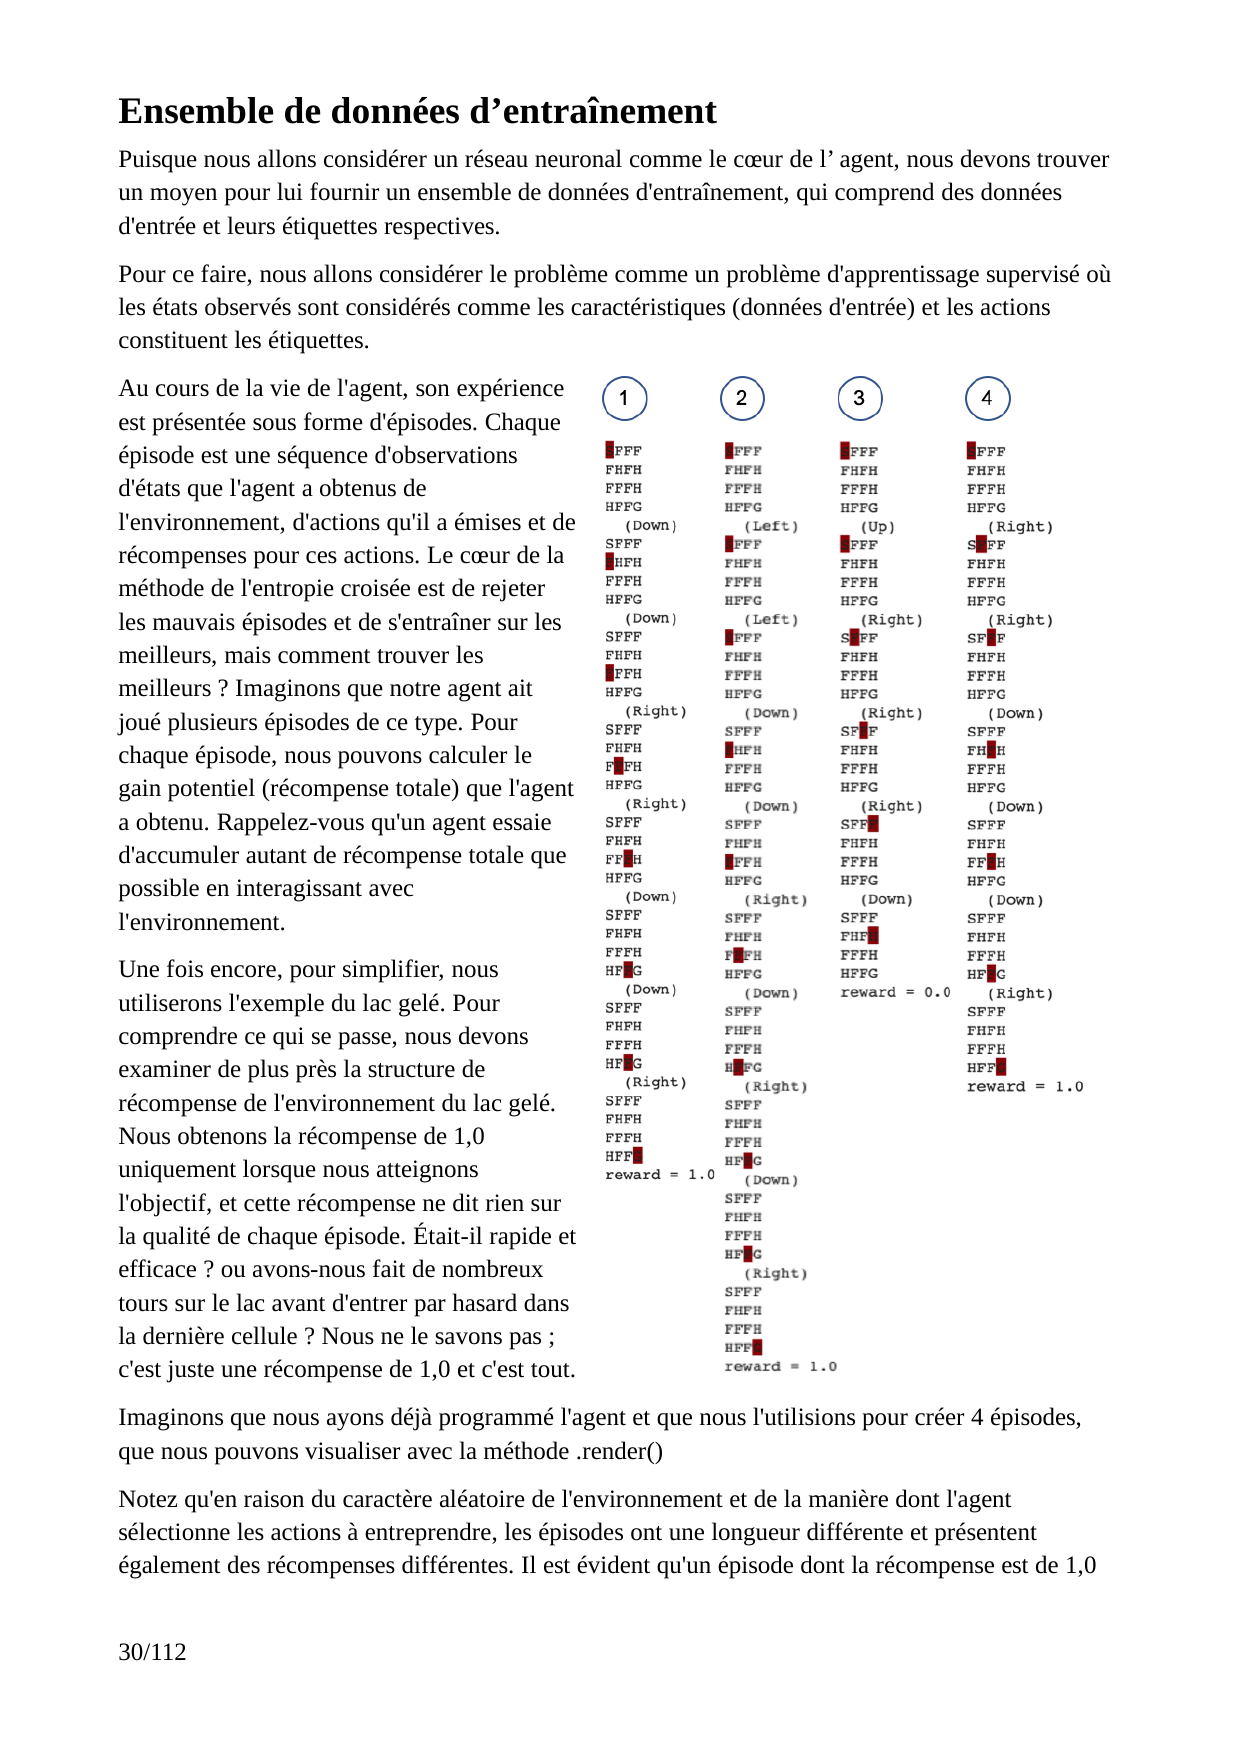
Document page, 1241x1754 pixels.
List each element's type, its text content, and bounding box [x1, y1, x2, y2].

text Au cours de la vie de l'agent, son expérience est présentée sous forme d'épisodes. Chaque épisode est une séquence d'observations d'états que l'agent a obtenus de l'environnement, d'actions qu'il a émises et de récompenses pour ces actions. Le cœur de la méthode de l'entropie croisée est de rejeter les mauvais épisodes et de s'entraîner sur les meilleurs, mais comment trouver les meilleurs ? Imaginons que notre agent ait joué plusieurs épisodes de ce type. Pour chaque épisode, nous pouvons calculer le gain potentiel (récompense totale) que l'agent a obtenu. Rappelez-vous qu'un agent essaie d'accumuler autant de récompense totale que possible en interagissant avec l'environnement. [118, 373, 1122, 936]
text Pour ce faire, nous allons considérer le problème comme un problème d'apprentissage supervisé où les états observés sont considérés comme les caractéristiques (données d'entrée) et les actions constituent les étiquettes. [118, 258, 1122, 354]
text Puisque nous allons considérer un réseau neuronal comme le cœur de l’ agent, nous devons trouver un moyen pour lui fournir un ensemble de données d'entraînement, qui comprend des données d'entrée et leurs étiquettes respectives. [118, 144, 1122, 240]
picture [579, 375, 1099, 1377]
text Imaginons que nous ayons déjà programmé l'agent et que nous l'utilisions pour créer 4 épisodes, que nous pouvons visualiser avec la méthode .render() [118, 1402, 1122, 1465]
text Une fois encore, pour simplifier, nous utiliserons l'exemple du lac gelé. Pour comprendre ce qui se passe, nous devons examiner de plus près la structure de récompense de l'environnement du lac gelé. Nous obtenons la récompense de 1,0 uniquement lorsque nous atteignons l'objectif, et cette récompense ne dit rien sur la qualité de chaque épisode. Était-il rapide et efficace ? ou avons-nous fait de nombreux tours sur le lac avant d'entrer par hasard dans la dernière cellule ? Nous ne le savons pas ; c'est juste une récompense de 1,0 et c'est tout. [118, 954, 1122, 1383]
text Notez qu'en raison du caractère aléatoire de l'environnement et de la manière dont l'agent sélectionne les actions à entreprendre, les épisodes ont une longueur différente et présentent également des récompenses différentes. Il est évident qu'un épisode dont la récompense est de 1,0 [118, 1483, 1122, 1579]
subtitle Ensemble de données d’entraînement [118, 88, 1122, 131]
